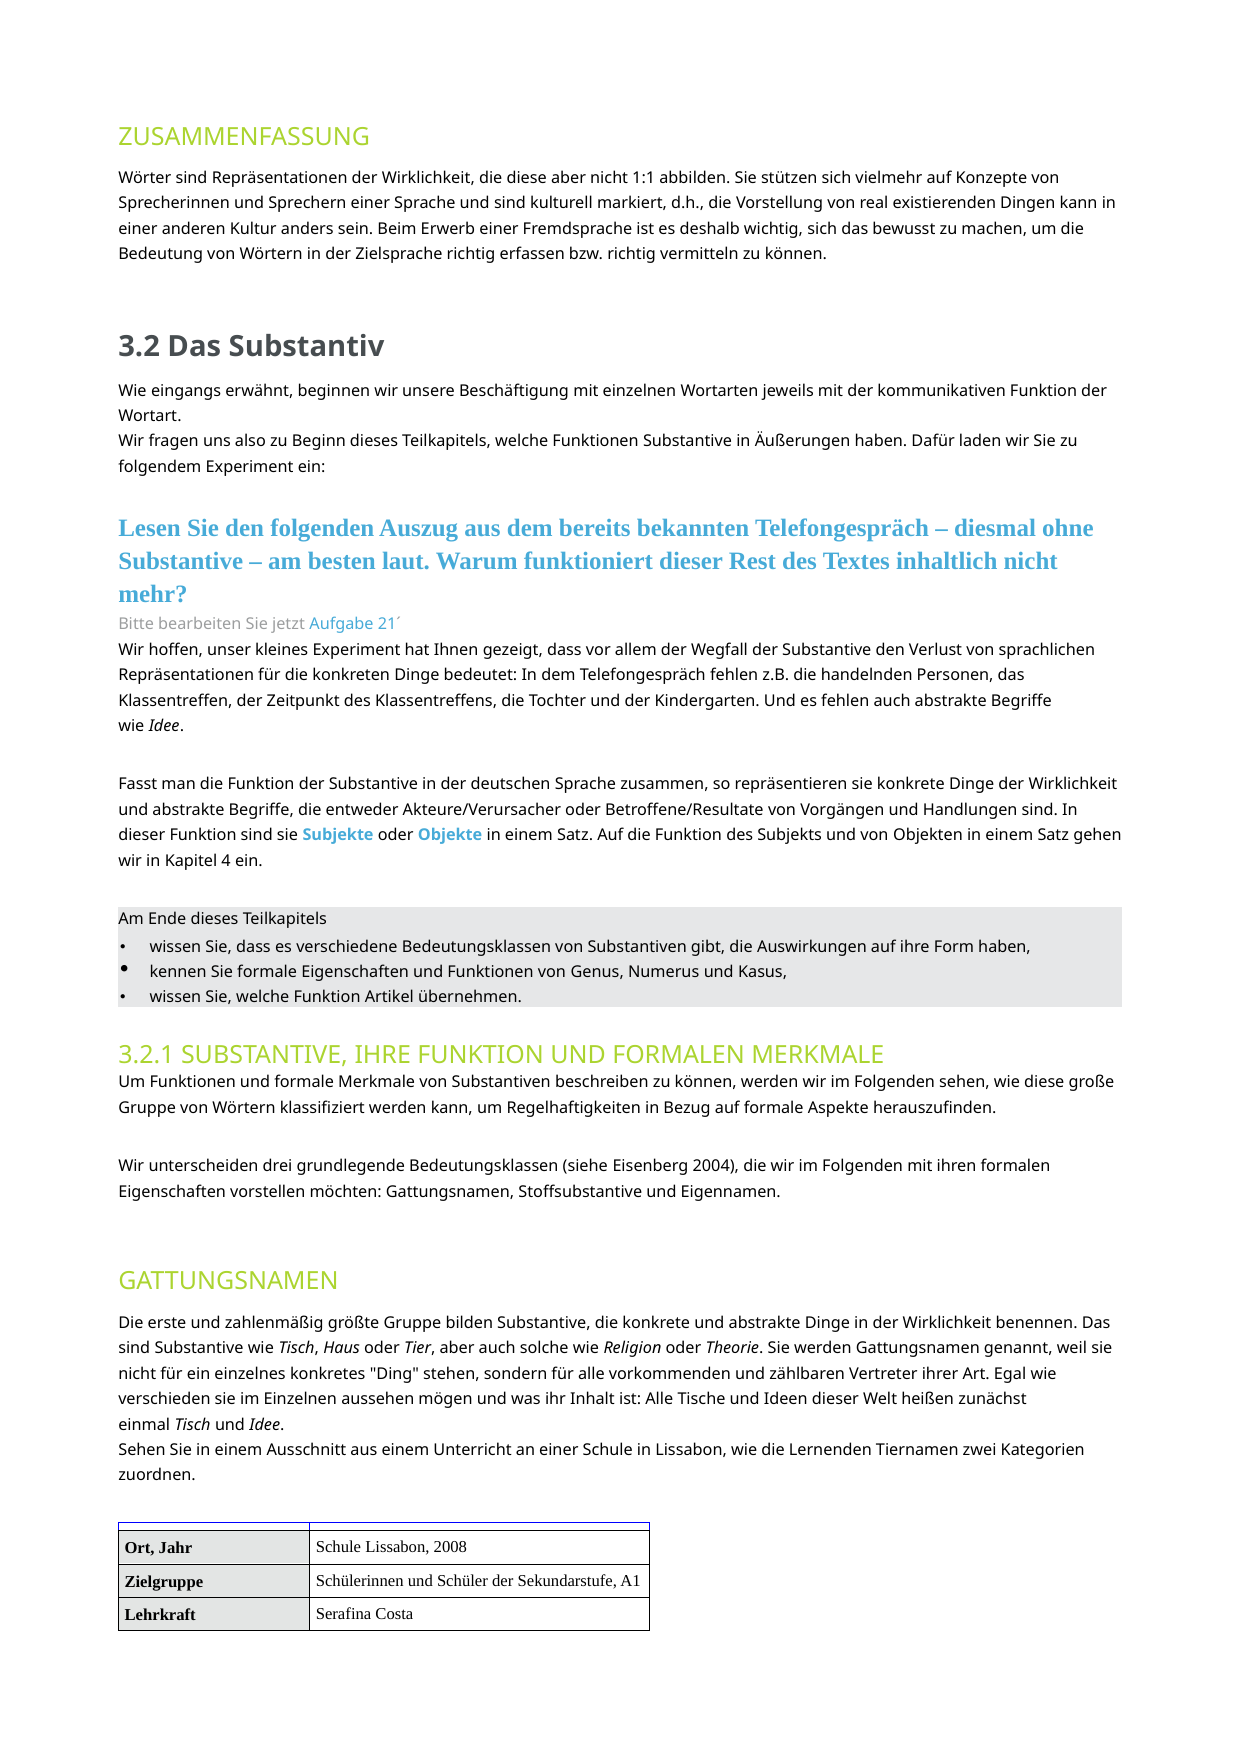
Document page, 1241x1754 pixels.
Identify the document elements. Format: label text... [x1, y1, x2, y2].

text Wir hoffen, unser kleines Experiment hat Ihnen gezeigt, dass vor allem der Wegfall der Substantive den Verlust von sprachlichen Repräsentationen für die konkreten Dinge bedeutet: In dem Telefongespräch fehlen z.B. die handelnden Personen, das Klassentreffen, der Zeitpunkt des Klassentreffens, die Tochter und der Kindergarten. Und es fehlen auch abstrakte Begriffe wie Idee. [118, 638, 1122, 736]
text Sehen Sie in einem Ausschnitt aus einem Unterricht an einer Schule in Lissabon, wie die Lernenden Tiernamen zwei Kategorien zuordnen. [118, 1438, 1122, 1486]
table_cell Zielgruppe [119, 1565, 309, 1597]
subtitle ZUSAMMENFASSUNG [118, 118, 1122, 152]
picture [121, 1524, 135, 1528]
list wissen Sie, dass es verschiedene Bedeutungsklassen von Substantiven gibt, die Auswirkungen auf ihre Form haben, [120, 932, 1122, 957]
table_cell Schule Lissabon, 2008 [310, 1531, 649, 1563]
text Lesen Sie den folgenden Auszug aus dem bereits bekannten Telefongespräch – diesmal ohne Substantive – am besten laut. Warum funktioniert dieser Rest des Textes inhaltlich nicht mehr? [118, 513, 1122, 608]
subtitle GATTUNGSNAMEN [118, 1263, 1122, 1297]
text Wir fragen uns also zu Beginn dieses Teilkapitels, welche Funktionen Substantive in Äußerungen haben. Dafür laden wir Sie zu folgendem Experiment ein: [118, 429, 1122, 477]
table_cell Ort, Jahr [119, 1531, 309, 1563]
table_header [310, 1523, 649, 1530]
text Wörter sind Repräsentationen der Wirklichkeit, die diese aber nicht 1:1 abbilden. Sie stützen sich vielmehr auf Konzepte von Sprecherinnen und Sprechern einer Sprache und sind kulturell markiert, d.h., die Vorstellung von real existierenden Dingen kann in einer anderen Kultur anders sein. Beim Erwerb einer Fremdsprache ist es deshalb wichtig, sich das bewusst zu machen, um die Bedeutung von Wörtern in der Zielsprache richtig erfassen bzw. richtig vermitteln zu können. [118, 166, 1122, 264]
text 3.2.1 SUBSTANTIVE, IHRE FUNKTION UND FORMALEN MERKMALE [118, 1007, 1122, 1070]
list wissen Sie, welche Funktion Artikel übernehmen. [120, 982, 1122, 1007]
text Wie eingangs erwähnt, beginnen wir unsere Beschäftigung mit einzelnen Wortarten jeweils mit der kommunikativen Funktion der Wortart. [118, 378, 1122, 426]
text Bitte bearbeiten Sie jetzt Aufgabe 21´ [118, 612, 1122, 634]
list kennen Sie formale Eigenschaften und Funktionen von Genus, Numerus und Kasus, [120, 957, 1122, 982]
subtitle 3.2 Das Substantiv [118, 325, 1122, 365]
text Am Ende dieses Teilkapitels [118, 907, 1122, 929]
table_header [119, 1523, 309, 1530]
table_cell Schülerinnen und Schüler der Sekundarstufe, A1 [310, 1565, 649, 1597]
text Um Funktionen und formale Merkmale von Substantiven beschreiben zu können, werden wir im Folgenden sehen, wie diese große Gruppe von Wörtern klassifiziert werden kann, um Regelhaftigkeiten in Bezug auf formale Aspekte herauszufinden. [118, 1070, 1122, 1118]
picture [312, 1524, 326, 1528]
text Die erste und zahlenmäßig größte Gruppe bilden Substantive, die konkrete und abstrakte Dinge in der Wirklichkeit benennen. Das sind Substantive wie Tisch, Haus oder Tier, aber auch solche wie Religion oder Theorie. Sie werden Gattungsnamen genannt, weil sie nicht für ein einzelnes konkretes "Ding" stehen, sondern für alle vorkommenden und zählbaren Vertreter ihrer Art. Egal wie verschieden sie im Einzelnen aussehen mögen und was ihr Inhalt ist: Alle Tische und Ideen dieser Welt heißen zunächst einmal Tisch und Idee. [118, 1311, 1122, 1435]
table_cell Lehrkraft [119, 1598, 309, 1630]
text Fasst man die Funktion der Substantive in der deutschen Sprache zusammen, so repräsentieren sie konkrete Dinge der Wirklichkeit und abstrakte Begriffe, die entweder Akteure/Verursacher oder Betroffene/Resultate von Vorgängen und Handlungen sind. In dieser Funktion sind sie Subjekte oder Objekte in einem Satz. Auf die Funktion des Subjekts und von Objekten in einem Satz gehen wir in Kapitel 4 ein. [118, 772, 1122, 871]
table_cell Serafina Costa [310, 1598, 649, 1630]
text Wir unterscheiden drei grundlegende Bedeutungsklassen (siehe Eisenberg 2004), die wir im Folgenden mit ihren formalen Eigenschaften vorstellen möchten: Gattungsnamen, Stoffsubstantive und Eigennamen. [118, 1154, 1122, 1202]
